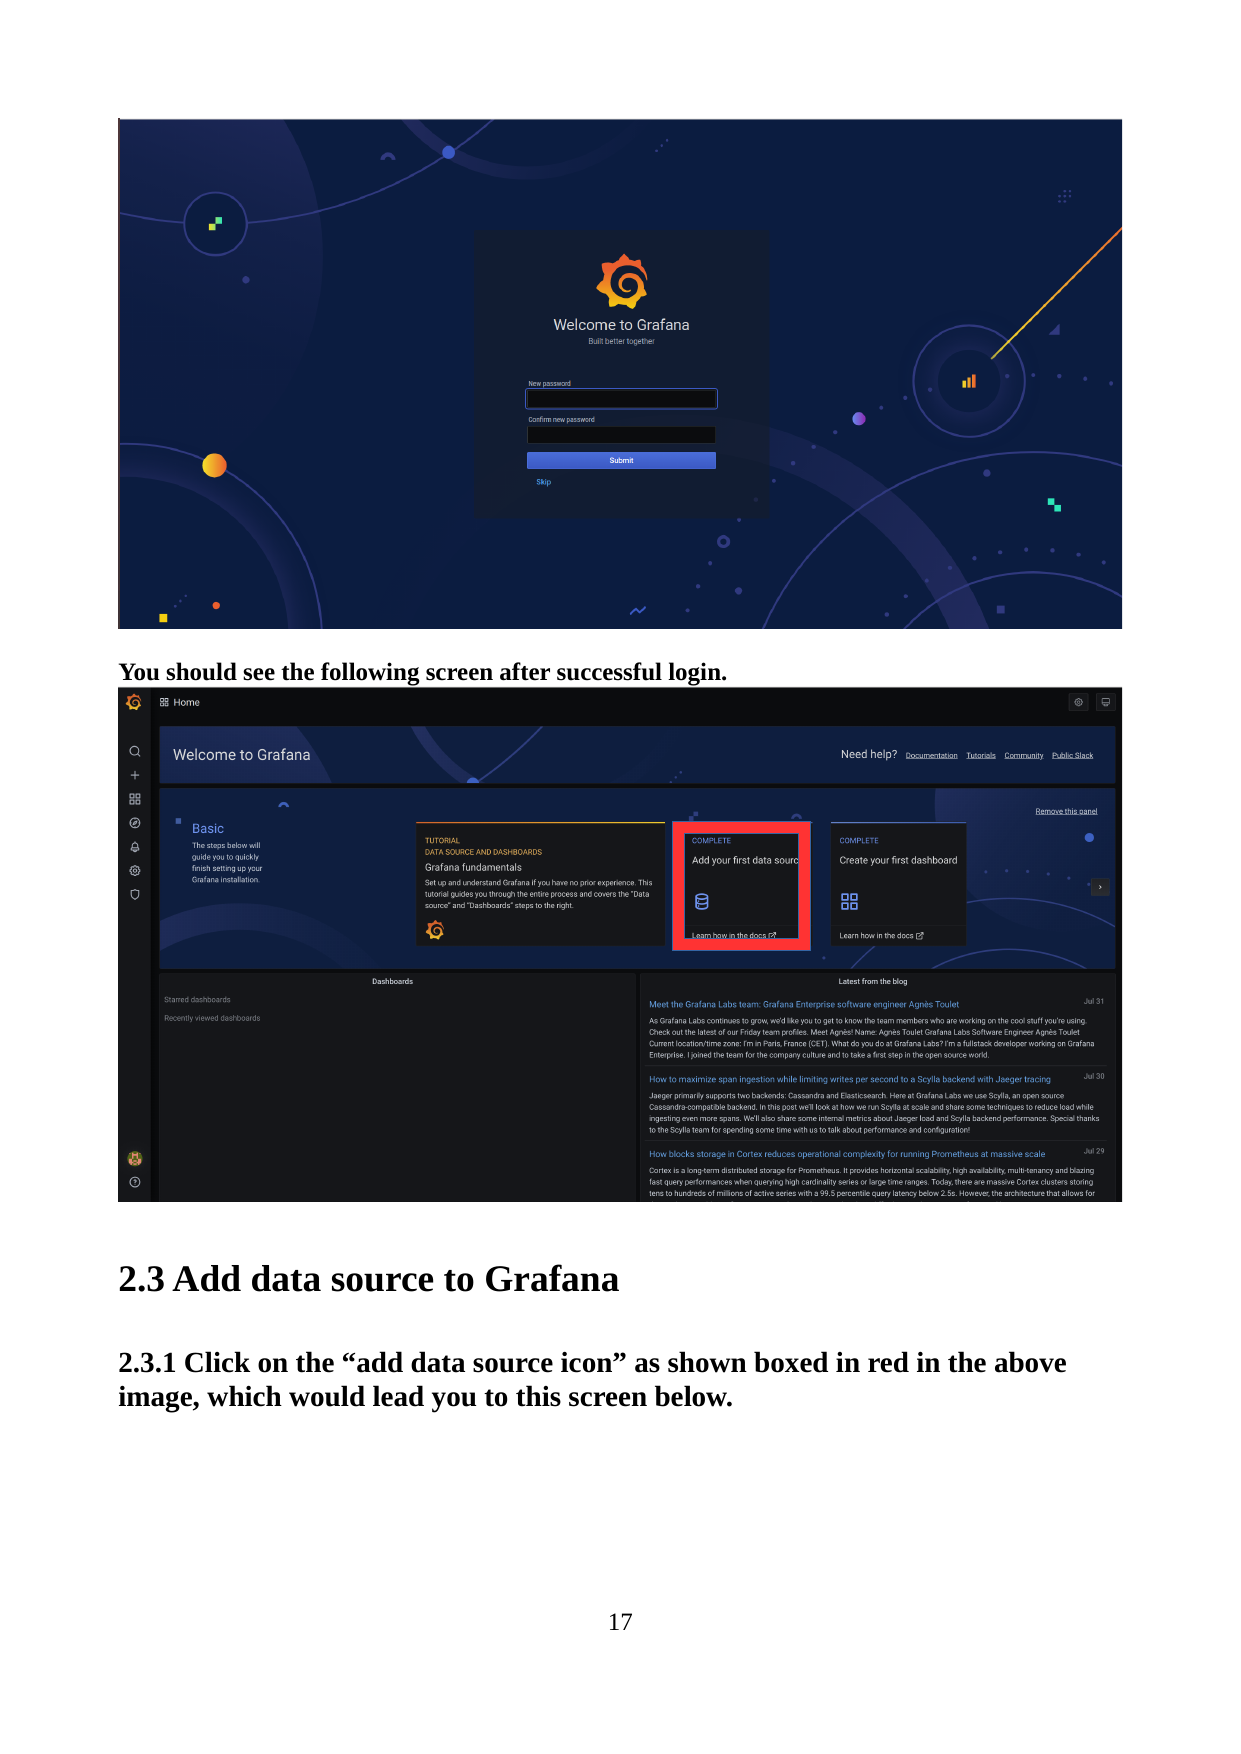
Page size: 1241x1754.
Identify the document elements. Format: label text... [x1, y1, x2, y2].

subtitle 2.3 Add data source to Grafana [118, 1256, 1122, 1299]
text 2.3.1 Click on the “add data source icon” as shown boxed in red in the above image, which would lead you to this screen below. [118, 1345, 1122, 1412]
picture [118, 686, 1123, 1202]
picture [118, 118, 1123, 629]
text You should see the following screen after successful login. [118, 657, 1122, 686]
